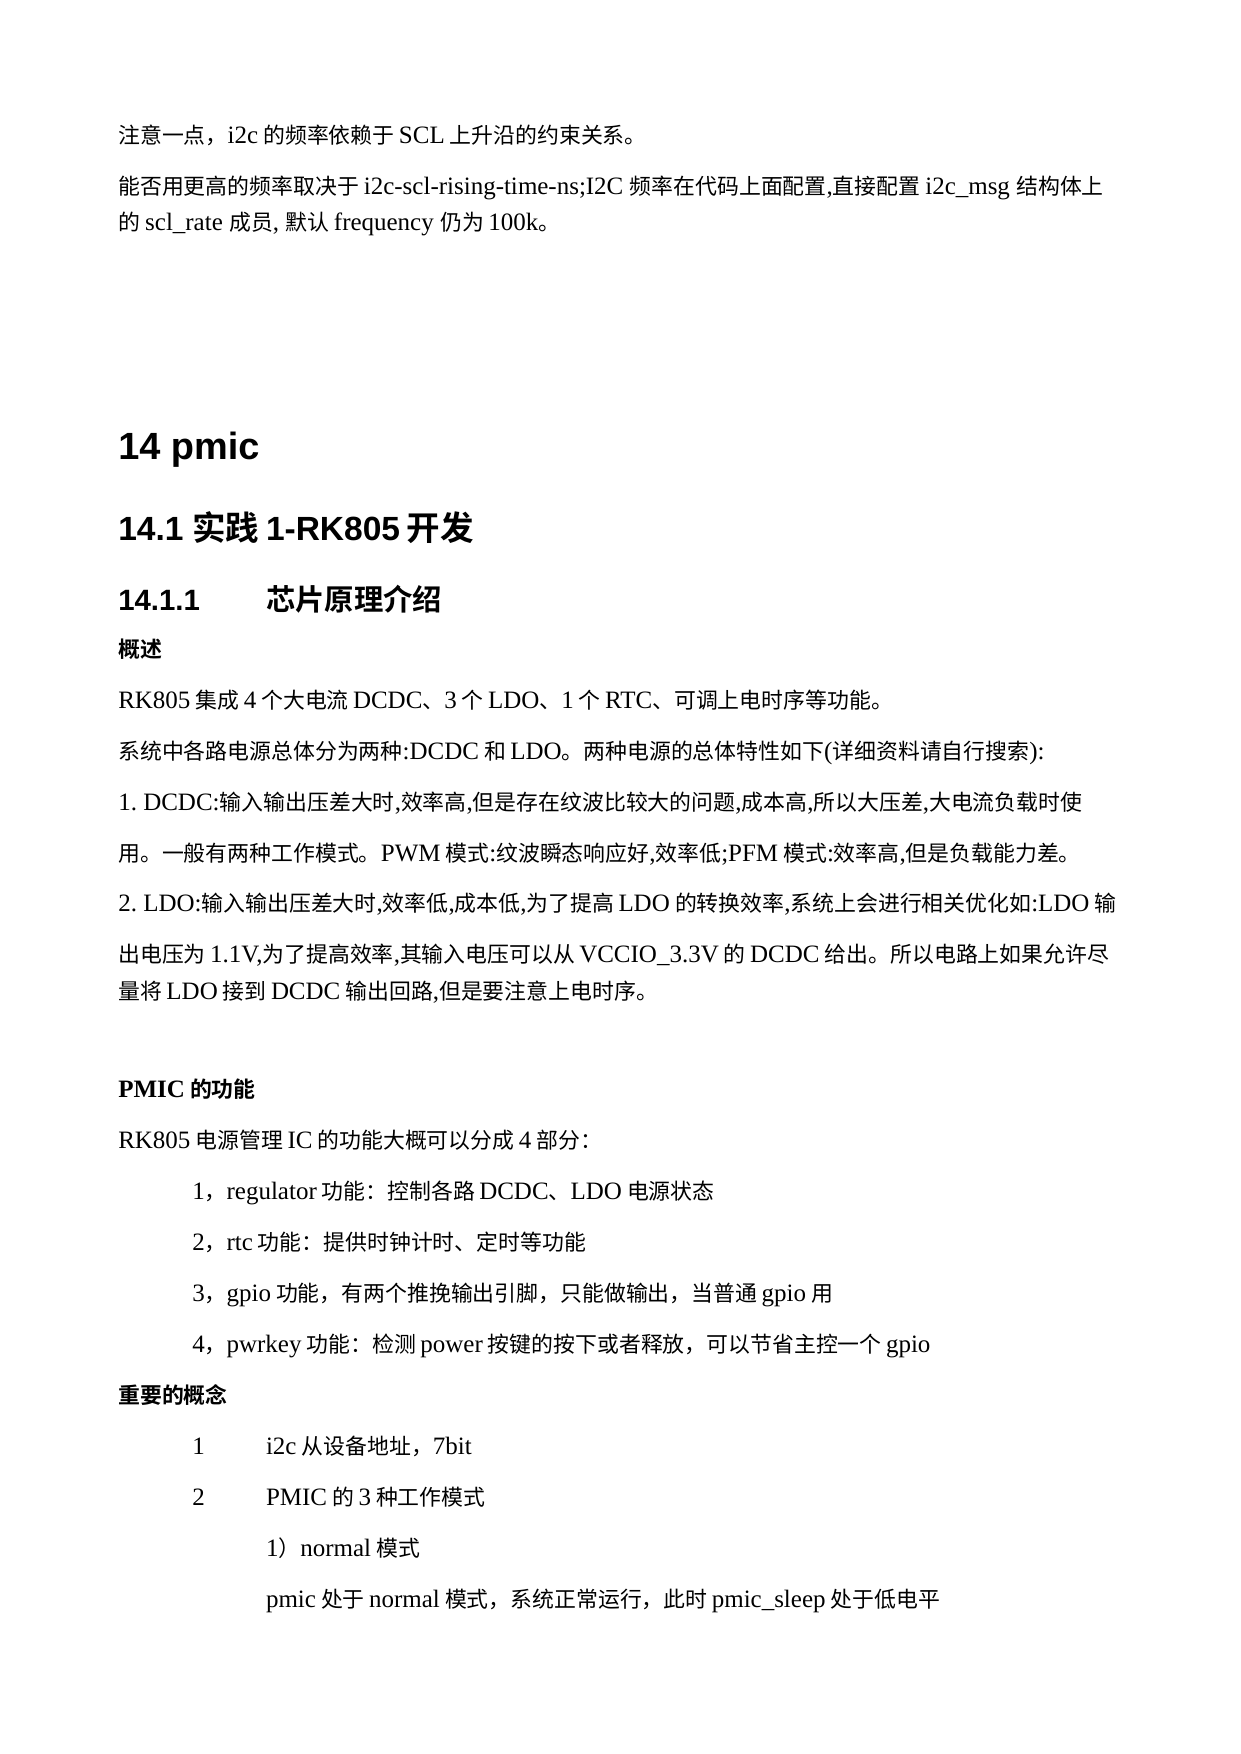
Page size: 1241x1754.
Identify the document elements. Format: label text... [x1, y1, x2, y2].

text 出电压为1.1V,为了提高效率,其输入电压可以从VCCIO_3.3V的DCDC给出。所以电路上如果允许尽量将LDO接到DCDC输出回路,但是要注意上电时序。 [118, 937, 1122, 1005]
text RK805电源管理IC的功能大概可以分成4部分： [118, 1123, 1122, 1155]
text pmic处于normal模式，系统正常运行，此时pmic_sleep处于低电平 [118, 1582, 1122, 1613]
text 1. DCDC:输入输出压差大时,效率高,但是存在纹波比较大的问题,成本高,所以大压差,大电流负载时使 [118, 784, 1122, 816]
text 能否用更高的频率取决于 i2c-scl-rising-time-ns;I2C 频率在代码上面配置,直接配置 i2c_msg 结构体上的 scl_rate 成员, 默认 frequency 仍为100k。 [118, 169, 1122, 237]
text PMIC的功能 [118, 1072, 1122, 1104]
text 重要的概念 [118, 1378, 1122, 1409]
text 4，pwrkey功能：检测power按键的按下或者释放，可以节省主控一个gpio [118, 1327, 1122, 1359]
text 用。一般有两种工作模式。PWM模式:纹波瞬态响应好,效率低;PFM模式:效率高,但是负载能力差。 [118, 836, 1122, 867]
text RK805集成4个大电流DCDC、3个LDO、1个RTC、可调上电时序等功能。 [118, 683, 1122, 714]
text 系统中各路电源总体分为两种:DCDC和LDO。两种电源的总体特性如下(详细资料请自行搜索): [118, 734, 1122, 765]
text 1，regulator功能：控制各路DCDC、LDO电源状态 [118, 1174, 1122, 1206]
text 1）normal模式 [118, 1531, 1122, 1562]
text 1 i2c从设备地址，7bit [118, 1429, 1122, 1461]
text 3，gpio功能，有两个推挽输出引脚，只能做输出，当普通gpio用 [118, 1276, 1122, 1308]
subtitle 14 pmic [118, 424, 1122, 468]
text 概述 [118, 632, 1122, 663]
subtitle 14.1.1 芯片原理介绍 [118, 577, 1122, 619]
subtitle 14.1 实践1-RK805开发 [118, 501, 1122, 550]
text 注意一点，i2c的频率依赖于SCL上升沿的约束关系。 [118, 118, 1122, 150]
text 2，rtc功能：提供时钟计时、定时等功能 [118, 1225, 1122, 1257]
text 2. LDO:输入输出压差大时,效率低,成本低,为了提高LDO的转换效率,系统上会进行相关优化如:LDO输 [118, 886, 1122, 918]
text 2 PMIC的3种工作模式 [118, 1480, 1122, 1511]
